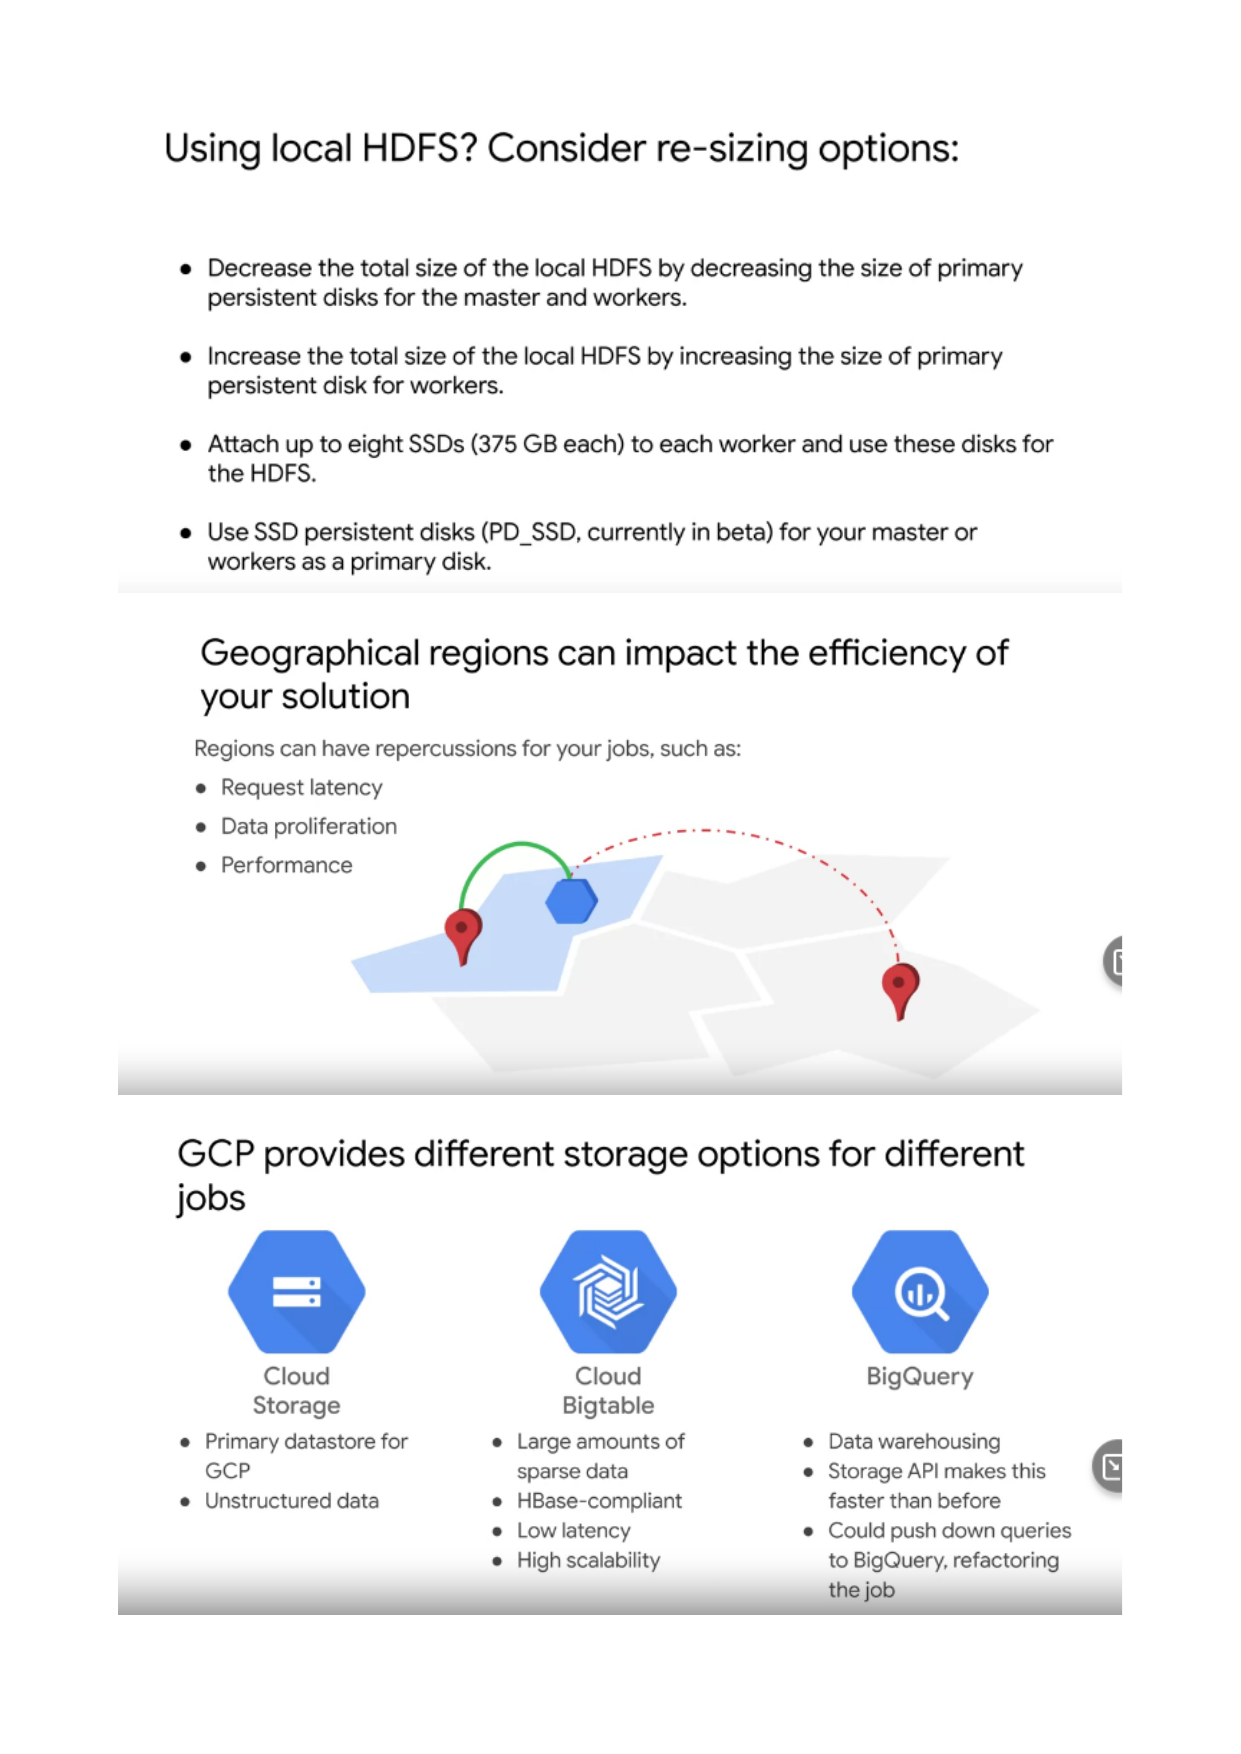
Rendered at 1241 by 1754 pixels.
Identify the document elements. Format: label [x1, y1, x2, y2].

picture [118, 1123, 1123, 1615]
picture [118, 621, 1123, 1095]
picture [118, 118, 1123, 593]
